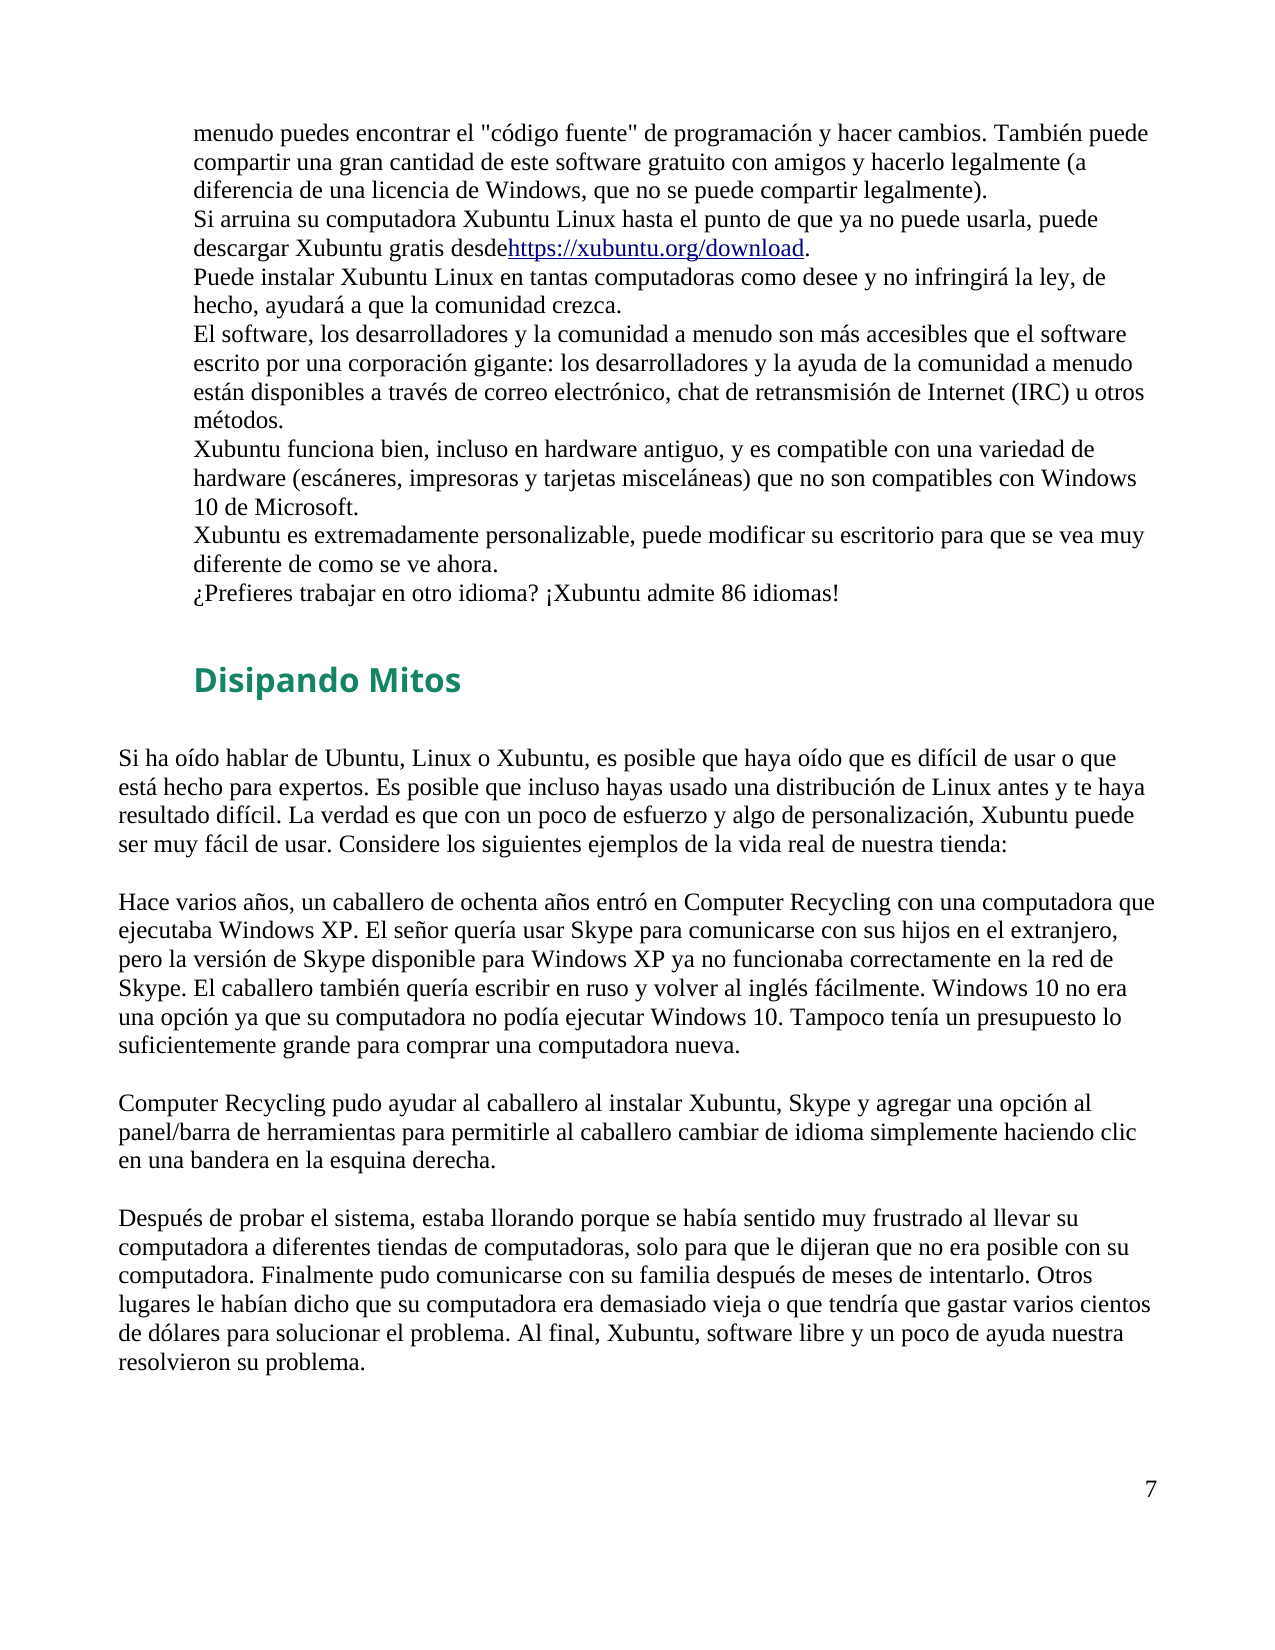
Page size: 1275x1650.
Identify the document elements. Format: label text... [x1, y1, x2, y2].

list Si arruina su computadora Xubuntu Linux hasta el punto de que ya no puede usarla, puede descargar Xubuntu gratis desdehttps://xubuntu.org/download. [156, 204, 1157, 262]
text Después de probar el sistema, estaba llorando porque se había sentido muy frustrado al llevar su computadora a diferentes tiendas de computadoras, solo para que le dijeran que no era posible con su computadora. Finalmente pudo comunicarse con su familia después de meses de intentarlo. Otros lugares le habían dicho que su computadora era demasiado vieja o que tendría que gastar varios cientos de dólares para solucionar el problema. Al final, Xubuntu, software libre y un poco de ayuda nuestra resolvieron su problema. [118, 1203, 1157, 1376]
list Xubuntu funciona bien, incluso en hardware antiguo, y es compatible con una variedad de hardware (escáneres, impresoras y tarjetas misceláneas) que no son compatibles con Windows 10 de Microsoft. [156, 434, 1157, 521]
text Computer Recycling pudo ayudar al caballero al instalar Xubuntu, Skype y agregar una opción al panel/barra de herramientas para permitirle al caballero cambiar de idioma simplemente haciendo clic en una bandera en la esquina derecha. [118, 1088, 1157, 1174]
list menudo puedes encontrar el "código fuente" de programación y hacer cambios. También puede compartir una gran cantidad de este software gratuito con amigos y hacerlo legalmente (a diferencia de una licencia de Windows, que no se puede compartir legalmente). [156, 118, 1157, 204]
subtitle Disipando Mitos [118, 656, 1157, 702]
list Xubuntu es extremadamente personalizable, puede modificar su escritorio para que se vea muy diferente de como se ve ahora. [156, 521, 1157, 578]
text Hace varios años, un caballero de ochenta años entró en Computer Recycling con una computadora que ejecutaba Windows XP. El señor quería usar Skype para comunicarse con sus hijos en el extranjero, pero la versión de Skype disponible para Windows XP ya no funcionaba correctamente en la red de Skype. El caballero también quería escribir en ruso y volver al inglés fácilmente. Windows 10 no era una opción ya que su computadora no podía ejecutar Windows 10. Tampoco tenía un presupuesto lo suficientemente grande para comprar una computadora nueva. [118, 887, 1157, 1059]
text Si ha oído hablar de Ubuntu, Linux o Xubuntu, es posible que haya oído que es difícil de usar o que está hecho para expertos. Es posible que incluso hayas usado una distribución de Linux antes y te haya resultado difícil. La verdad es que con un poco de esfuerzo y algo de personalización, Xubuntu puede ser muy fácil de usar. Considere los siguientes ejemplos de la vida real de nuestra tienda: [118, 743, 1157, 858]
list El software, los desarrolladores y la comunidad a menudo son más accesibles que el software escrito por una corporación gigante: los desarrolladores y la ayuda de la comunidad a menudo están disponibles a través de correo electrónico, chat de retransmisión de Internet (IRC) u otros métodos. [156, 319, 1157, 434]
list ¿Prefieres trabajar en otro idioma? ¡Xubuntu admite 86 idiomas! [156, 578, 1157, 607]
list Puede instalar Xubuntu Linux en tantas computadoras como desee y no infringirá la ley, de hecho, ayudará a que la comunidad crezca. [156, 262, 1157, 319]
